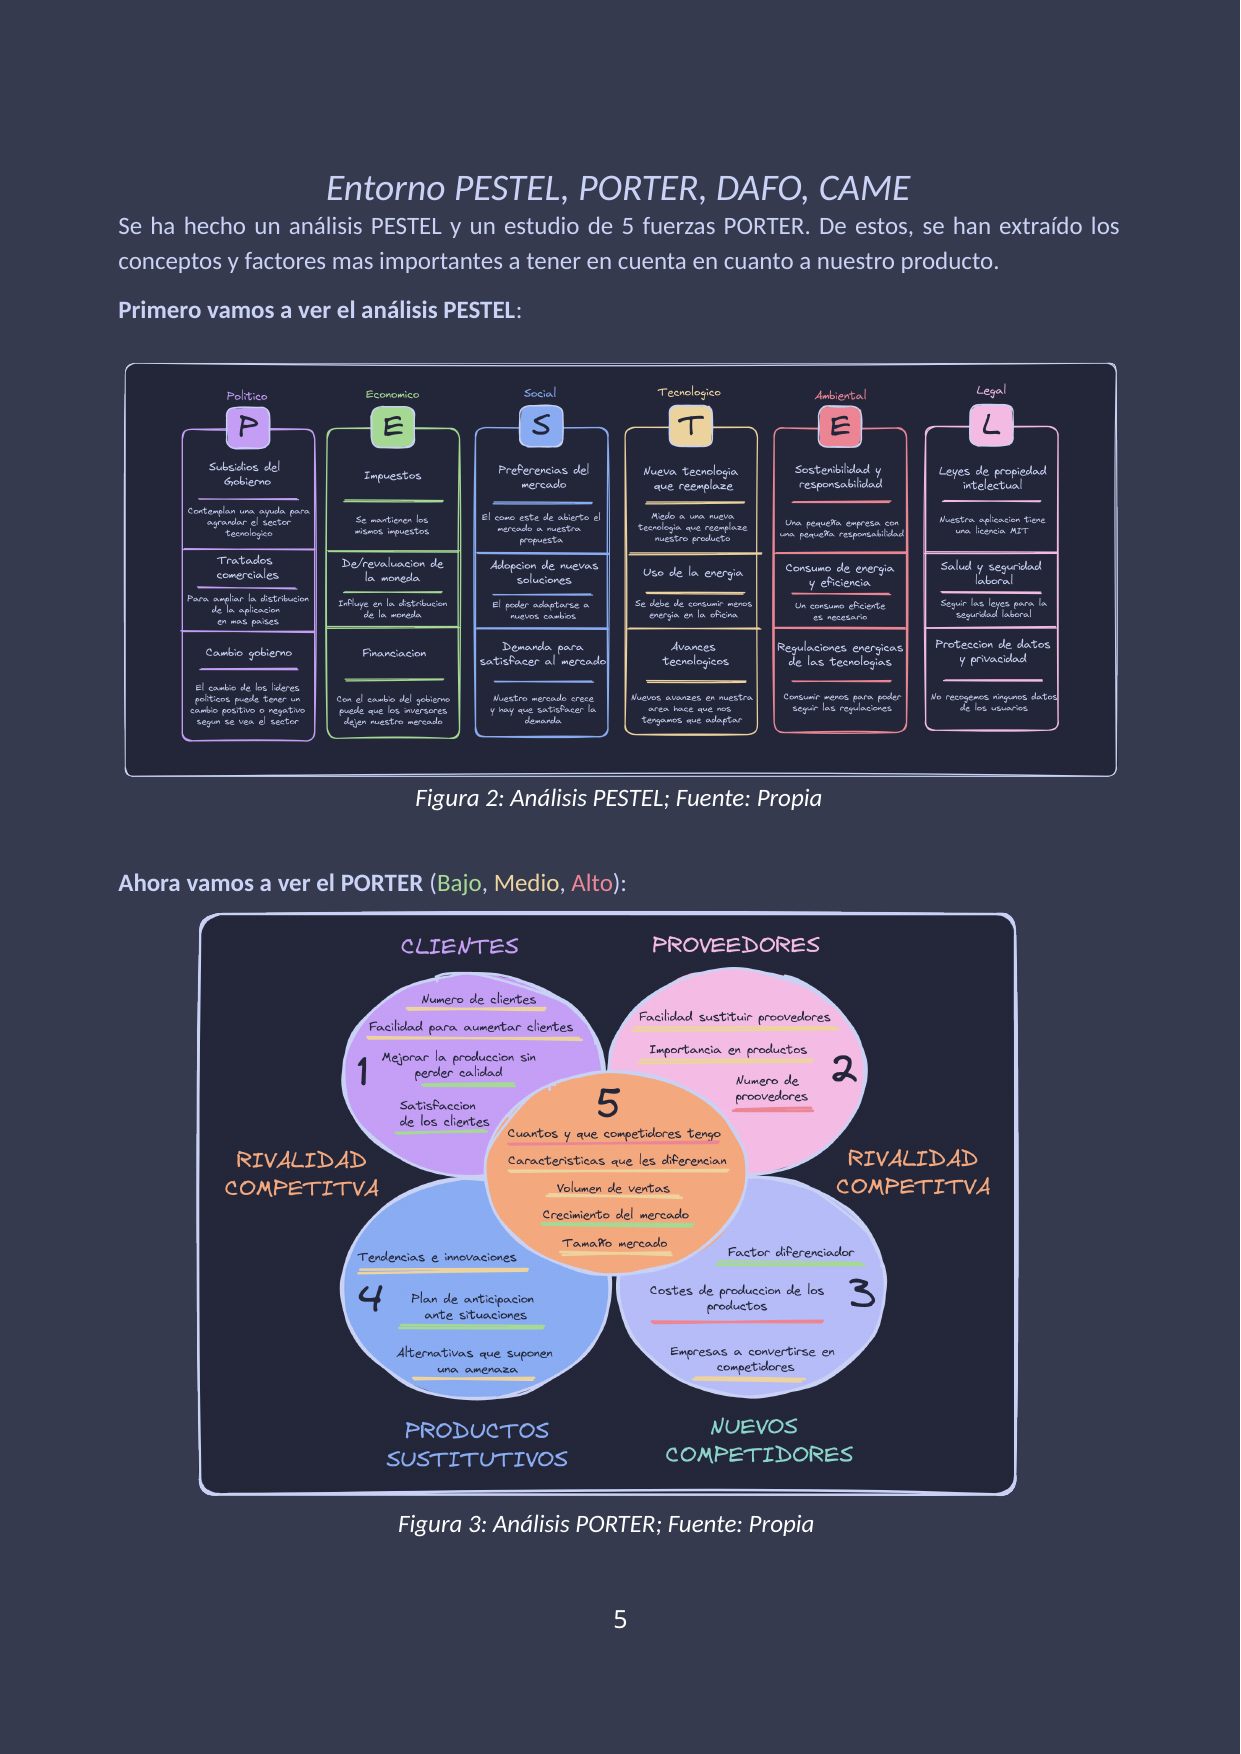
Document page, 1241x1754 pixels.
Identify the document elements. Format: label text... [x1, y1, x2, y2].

picture [186, 900, 1029, 1508]
text [187, 1538, 1028, 1551]
text Figura 2: Análisis PESTEL; Fuente: Propia [28, 356, 1212, 813]
text Entorno PESTEL, PORTER, DAFO, CAME [118, 164, 1122, 210]
text Se ha hecho un análisis PESTEL y un estudio de 5 fuerzas PORTER. De estos, se han extraído los conceptos y factores mas importantes a tener en cuenta en cuanto a nuestro producto. [118, 210, 1122, 275]
text Figura 3: Análisis PORTER; Fuente: Propia [187, 1508, 1028, 1538]
text Ahora vamos a ver el PORTER (Bajo, Medio, Alto): [118, 867, 1122, 898]
picture [118, 356, 1123, 783]
text Primero vamos a ver el análisis PESTEL: [118, 294, 1122, 325]
